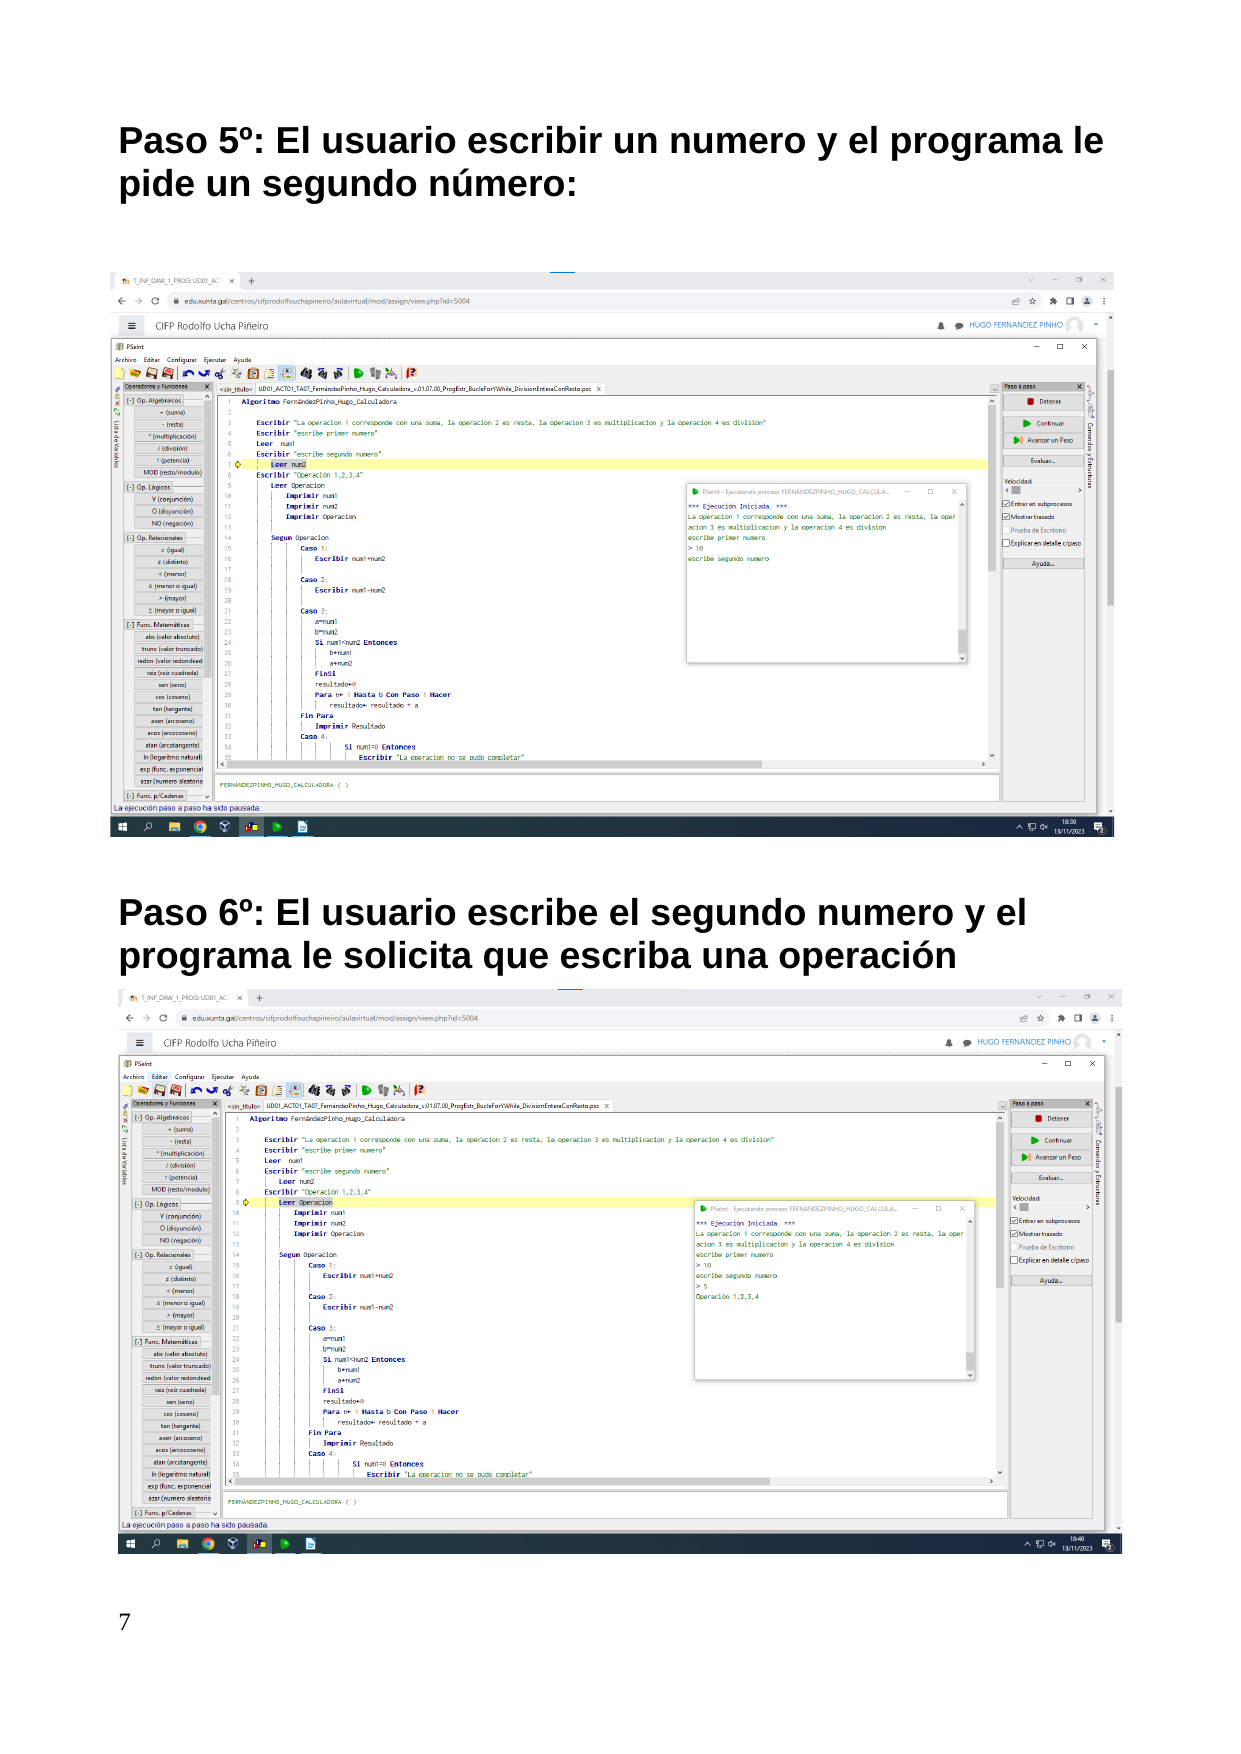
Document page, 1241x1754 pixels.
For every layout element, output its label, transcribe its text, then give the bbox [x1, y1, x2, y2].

picture [118, 989, 1123, 1554]
picture [110, 272, 1115, 837]
subtitle Paso 5º: El usuario escribir un numero y el programa le pide un segundo número: [118, 118, 1122, 247]
subtitle Paso 6º: El usuario escribe el segundo numero y el programa le solicita que escriba una operación [118, 891, 1122, 977]
